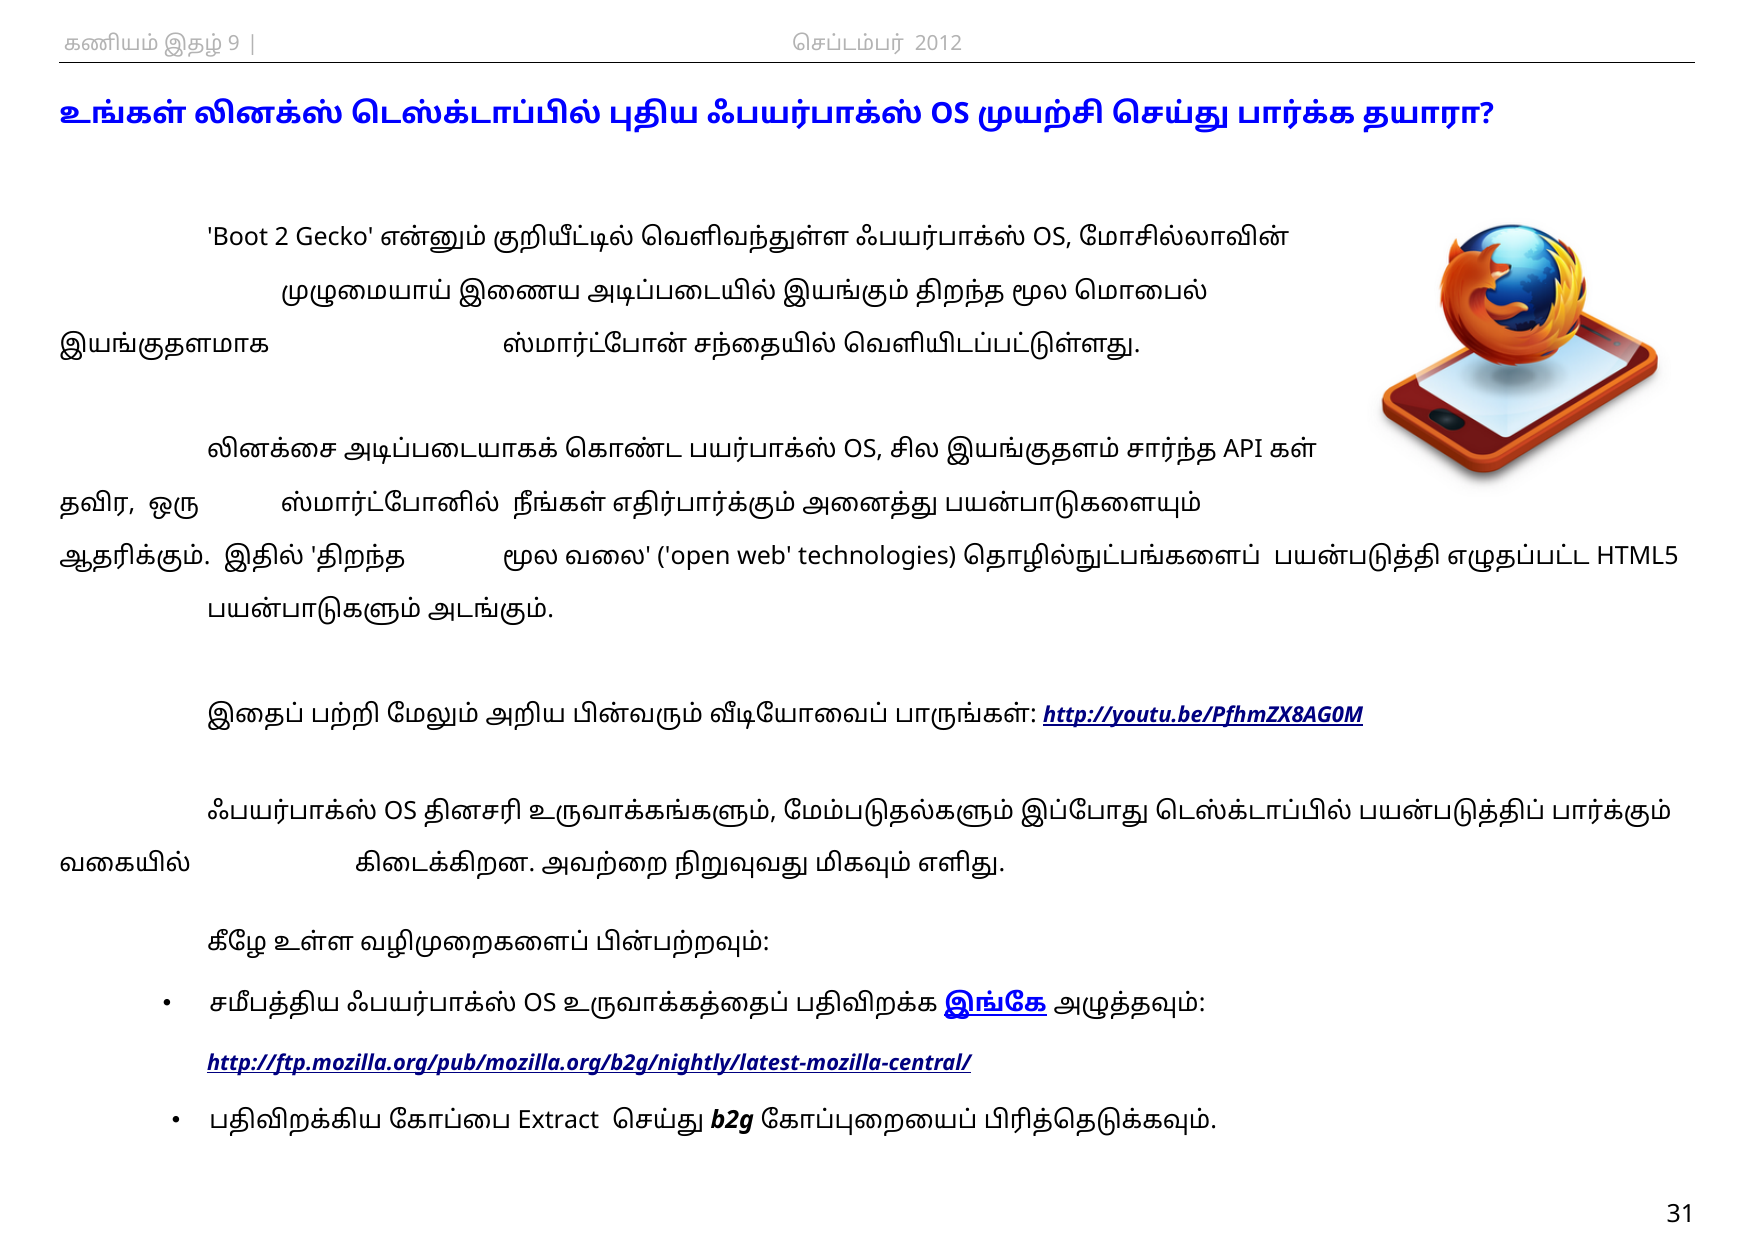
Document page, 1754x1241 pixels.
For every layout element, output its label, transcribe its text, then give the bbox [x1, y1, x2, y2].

text உங்கள் லினக்ஸ் டெஸ்க்டாப்பில் புதிய ஃபயர்பாக்ஸ் OS முயற்சி செய்து பார்க்க தயாரா? [59, 92, 1695, 134]
list சமீபத்திய ஃபயர்பாக்ஸ் OS உருவாக்கத்தைப் பதிவிறக்க இங்கே அழுத்தவும்: [172, 984, 1695, 1021]
text லினக்சை அடிப்படையாகக் கொண்ட பயர்பாக்ஸ் OS, சில இயங்குதளம் சார்ந்த API கள் தவிர, ஒரு ஸ்மார்ட்போனில் நீங்கள் எதிர்பார்க்கும் அனைத்து பயன்பாடுகளையும் ஆதரிக்கும். இதில் 'திறந்த மூல வலை' ('open web' technologies) தொழில்நுட்பங்களைப் பயன்படுத்தி எழுதப்பட்ட HTML5 பயன்பாடுகளும் அடங்கும். [59, 431, 1695, 627]
picture [1344, 182, 1688, 521]
list பதிவிறக்கிய கோப்பை Extract செய்து b2g கோப்புறையைப் பிரித்தெடுக்கவும். [172, 1101, 1695, 1138]
text http://ftp.mozilla.org/pub/mozilla.org/b2g/nightly/latest-mozilla-central/ [59, 1046, 1695, 1076]
text கீழே உள்ள வழிமுறைகளைப் பின்பற்றவும்: [59, 923, 1695, 959]
text 'Boot 2 Gecko' என்னும் குறியீட்டில் வெளிவந்துள்ள ஃபயர்பாக்ஸ் OS, மோசில்லாவின் முழுமையாய் இணைய அடிப்படையில் இயங்கும் திறந்த மூல மொபைல் இயங்குதளமாக ஸ்மார்ட்போன் சந்தையில் வெளியிடப்பட்டுள்ளது. [59, 168, 1695, 361]
text ஃபயர்பாக்ஸ் OS தினசரி உருவாக்கங்களும், மேம்படுதல்களும் இப்போது டெஸ்க்டாப்பில் பயன்படுத்திப் பார்க்கும் வகையில் கிடைக்கிறன. அவற்றை நிறுவுவது மிகவும் எளிது. [59, 793, 1695, 880]
text இதைப் பற்றி மேலும் அறிய பின்வரும் வீடியோவைப் பாருங்கள்: http://youtu.be/PfhmZX8AG0M [59, 696, 1695, 732]
